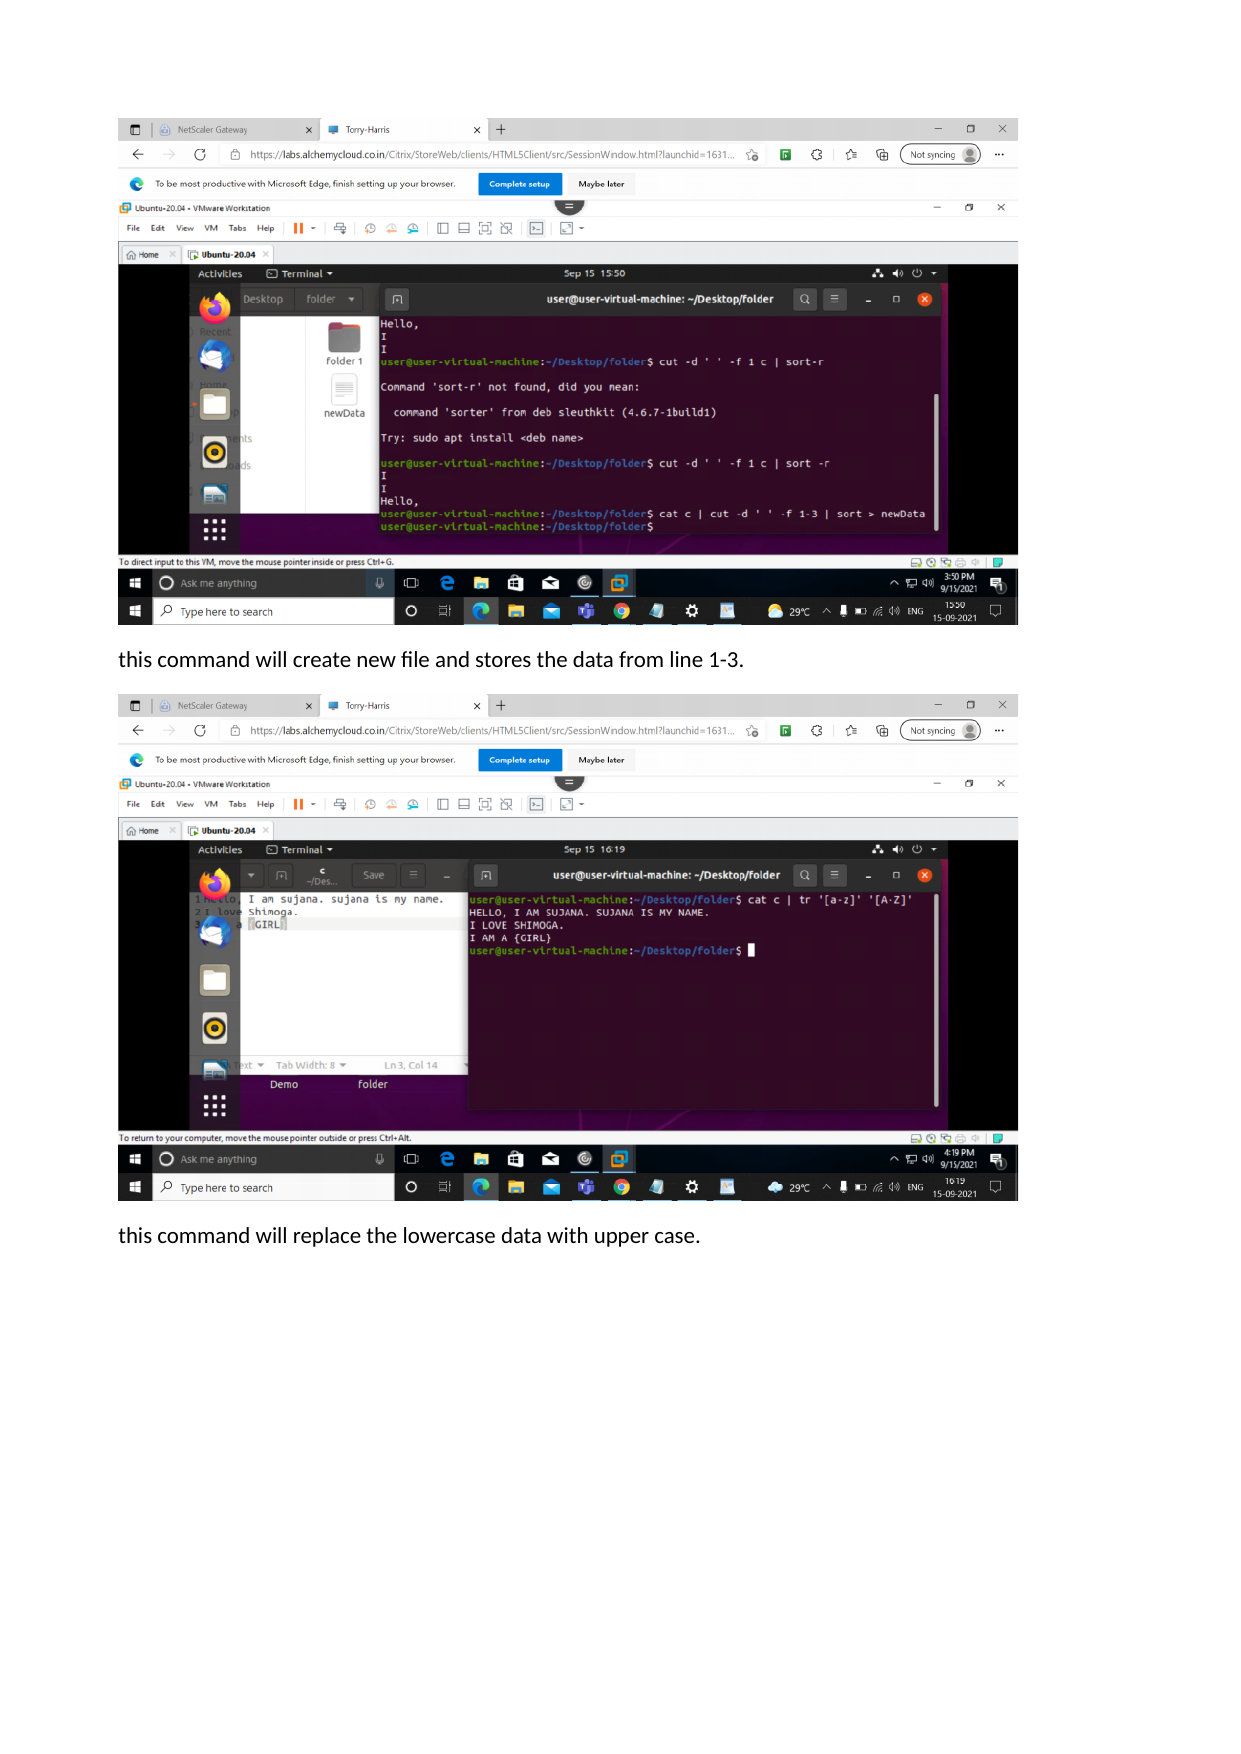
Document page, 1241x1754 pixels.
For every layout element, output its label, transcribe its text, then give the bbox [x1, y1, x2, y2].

text this command will replace the lowercase data with upper case. [118, 1221, 1122, 1249]
text this command will create new file and stores the data from line 1-3. [118, 645, 1122, 673]
